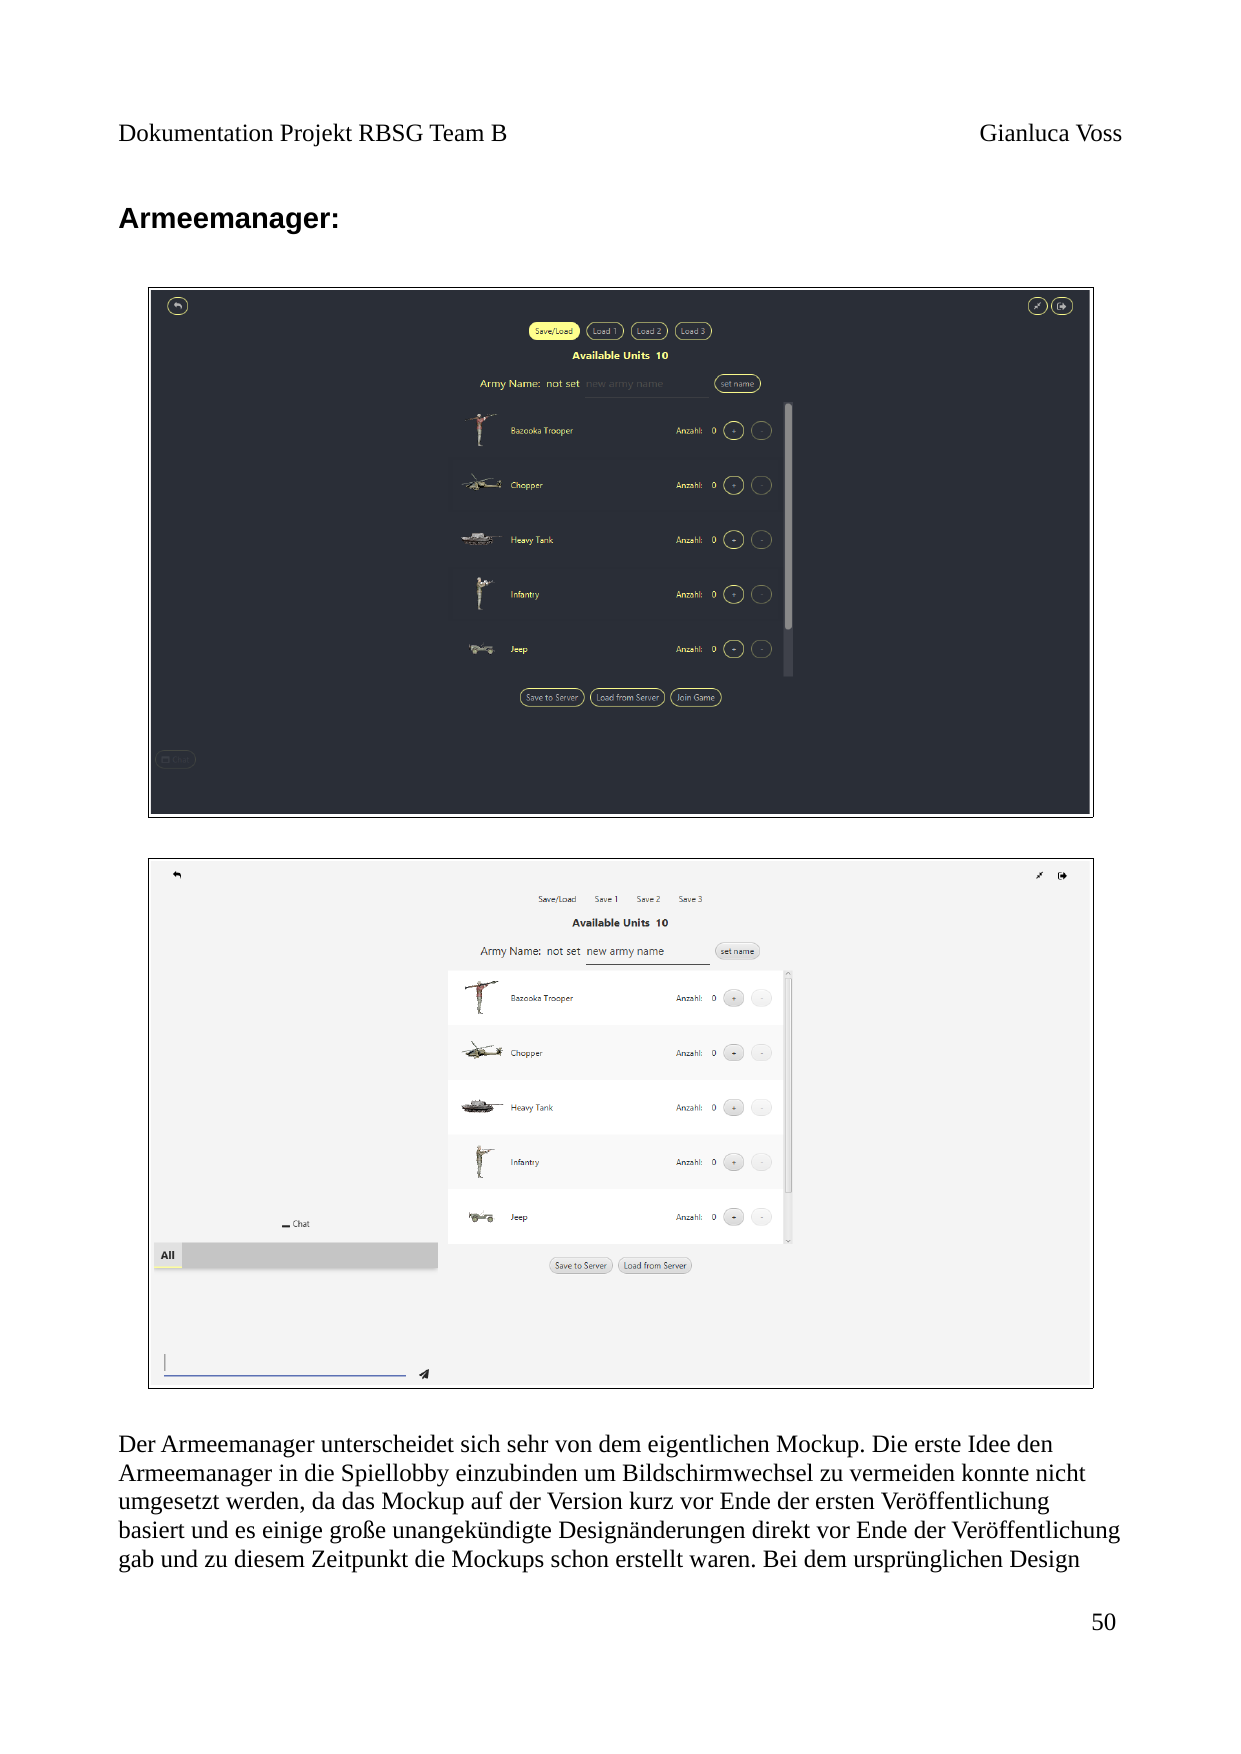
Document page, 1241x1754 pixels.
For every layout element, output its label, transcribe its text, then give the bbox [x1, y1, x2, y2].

picture [150, 861, 1090, 1385]
picture [150, 290, 1090, 814]
subtitle Armeemanager: [118, 201, 1122, 235]
text Der Armeemanager unterscheidet sich sehr von dem eigentlichen Mockup. Die erste Idee den Armeemanager in die Spiellobby einzubinden um Bildschirmwechsel zu vermeiden konnte nicht umgesetzt werden, da das Mockup auf der Version kurz vor Ende der ersten Veröffentlichung basiert und es einige große unangekündigte Designänderungen direkt vor Ende der Veröffentlichung gab und zu diesem Zeitpunkt die Mockups schon erstellt waren. Bei dem ursprünglichen Design [118, 1429, 1122, 1573]
